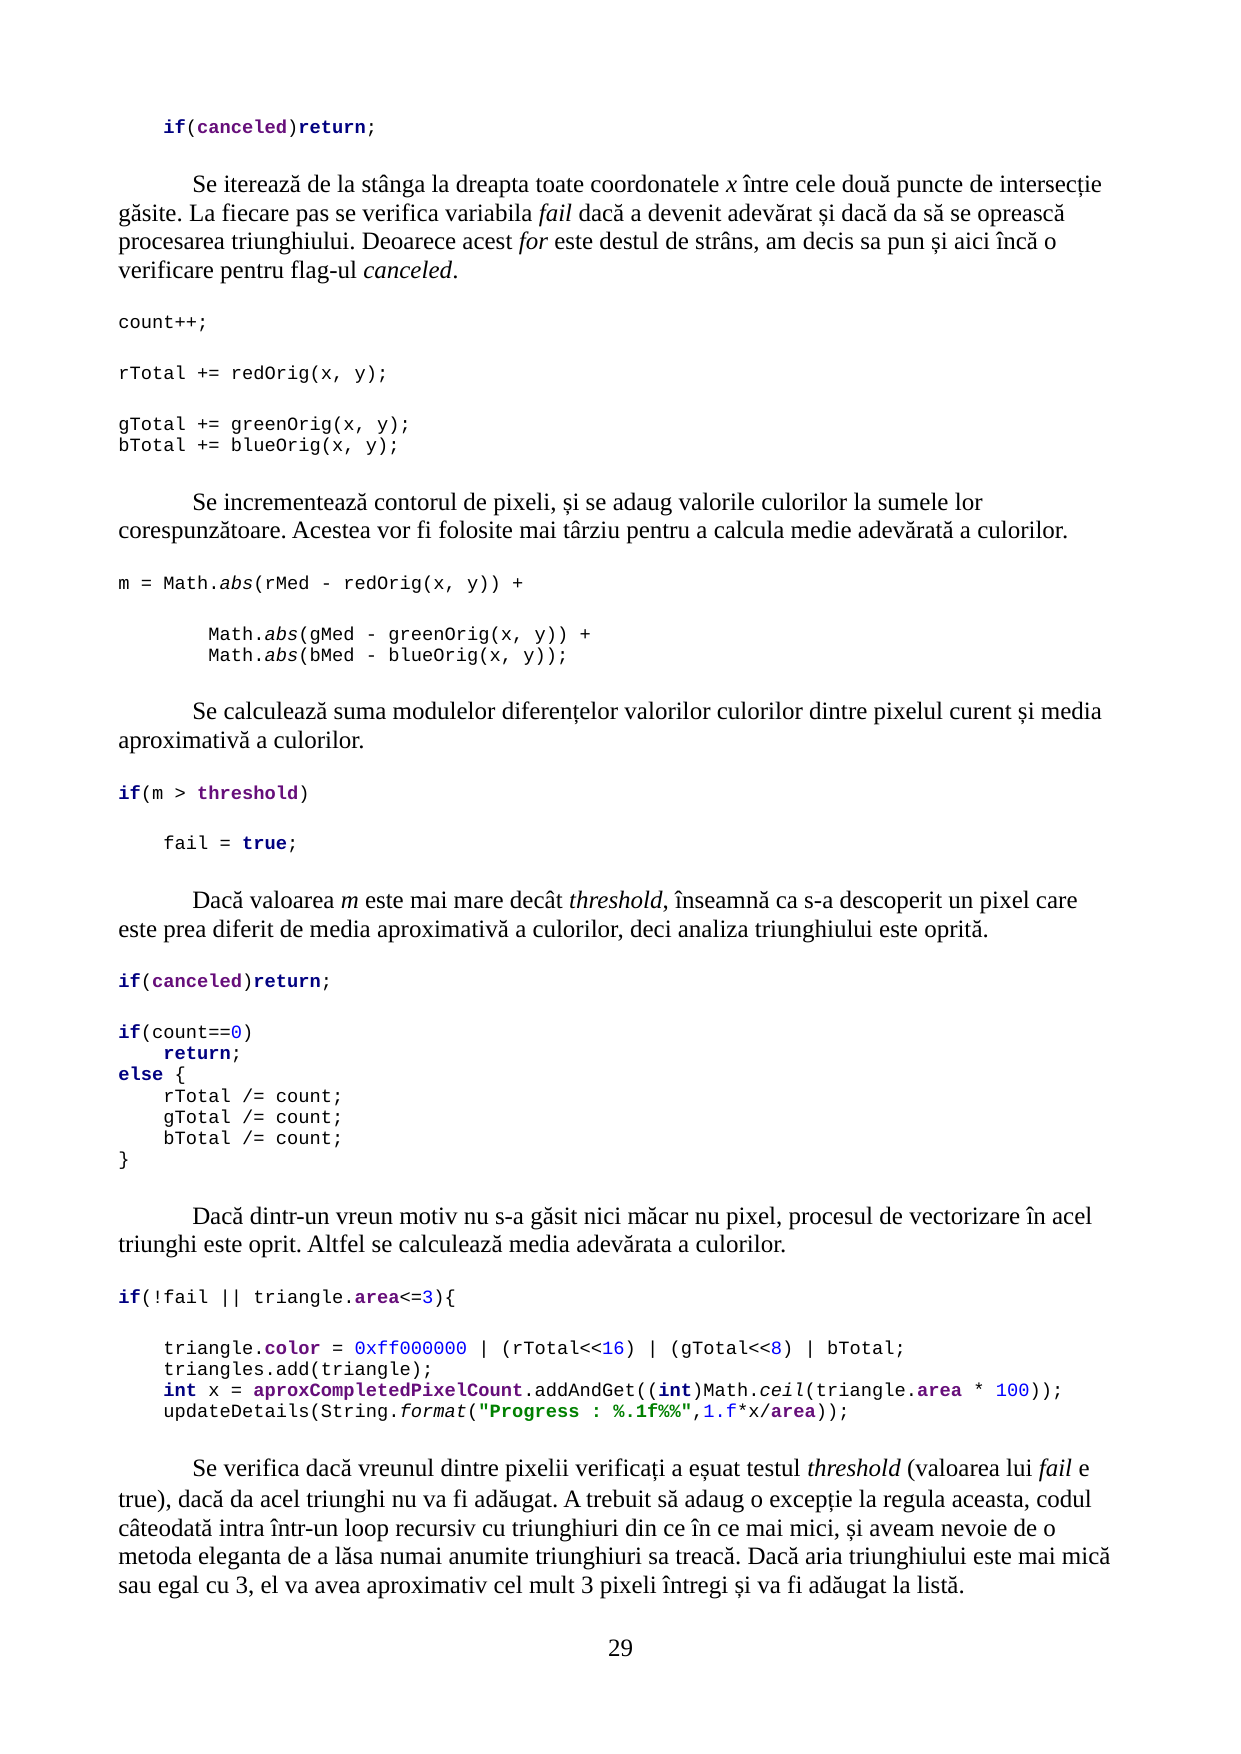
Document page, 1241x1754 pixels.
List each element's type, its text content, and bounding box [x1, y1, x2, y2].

text gTotal /= count; [118, 1108, 1122, 1129]
text fail = true; [118, 834, 1122, 855]
text Se calculează suma modulelor diferențelor valorilor culorilor dintre pixelul curent și media aproximativă a culorilor. [118, 696, 1122, 754]
text gTotal += greenOrig(x, y); [118, 415, 1122, 436]
text Se incrementează contorul de pixeli, și se adaug valorile culorilor la sumele lor corespunzătoare. Acestea vor fi folosite mai târziu pentru a calcula medie adevărată a culorilor. [118, 487, 1122, 544]
text Se iterează de la stânga la dreapta toate coordonatele x între cele două puncte de intersecție găsite. La fiecare pas se verifica variabila fail dacă a devenit adevărat și dacă da să se oprească procesarea triunghiului. Deoarece acest for este destul de strâns, am decis sa pun și aici încă o verificare pentru flag-ul canceled. [118, 169, 1122, 284]
text if(canceled)return; [118, 972, 1122, 993]
text return; [118, 1044, 1122, 1065]
text rTotal += redOrig(x, y); [118, 364, 1122, 385]
text } [118, 1150, 1122, 1171]
text Math.abs(bMed - blueOrig(x, y)); [118, 646, 1122, 667]
text triangle.color = 0xff000000 | (rTotal<<16) | (gTotal<<8) | bTotal; [118, 1338, 1122, 1360]
text Dacă valoarea m este mai mare decât threshold, înseamnă ca s-a descoperit un pixel care este prea diferit de media aproximativă a culorilor, deci analiza triunghiului este oprită. [118, 885, 1122, 942]
text updateDetails(String.format("Progress : %.1f%%",1.f*x/area)); [118, 1402, 1122, 1423]
text bTotal /= count; [118, 1129, 1122, 1150]
text rTotal /= count; [118, 1086, 1122, 1108]
text if(m > threshold) [118, 783, 1122, 805]
text if(canceled)return; [118, 118, 1122, 139]
text Dacă dintr-un vreun motiv nu s-a găsit nici măcar nu pixel, procesul de vectorizare în acel triunghi este oprit. Altfel se calculează media adevărata a culorilor. [118, 1201, 1122, 1258]
text bTotal += blueOrig(x, y); [118, 436, 1122, 457]
text Se verifica dacă vreunul dintre pixelii verificați a eșuat testul threshold (valoarea lui fail e true), dacă da acel triunghi nu va fi adăugat. A trebuit să adaug o excepție la regula aceasta, codul câteodată intra într-un loop recursiv cu triunghiuri din ce în ce mai mici, și aveam nevoie de o metoda eleganta de a lăsa numai anumite triunghiuri sa treacă. Dacă aria triunghiului este mai mică sau egal cu 3, el va avea aproximativ cel mult 3 pixeli întregi și va fi adăugat la listă. [118, 1453, 1122, 1599]
text if(!fail || triangle.area<=3){ [118, 1288, 1122, 1309]
text m = Math.abs(rMed - redOrig(x, y)) + [118, 574, 1122, 595]
text triangles.add(triangle); [118, 1360, 1122, 1381]
text if(count==0) [118, 1023, 1122, 1044]
text count++; [118, 313, 1122, 334]
text else { [118, 1065, 1122, 1086]
text int x = aproxCompletedPixelCount.addAndGet((int)Math.ceil(triangle.area * 100)); [118, 1381, 1122, 1402]
text Math.abs(gMed - greenOrig(x, y)) + [118, 624, 1122, 646]
